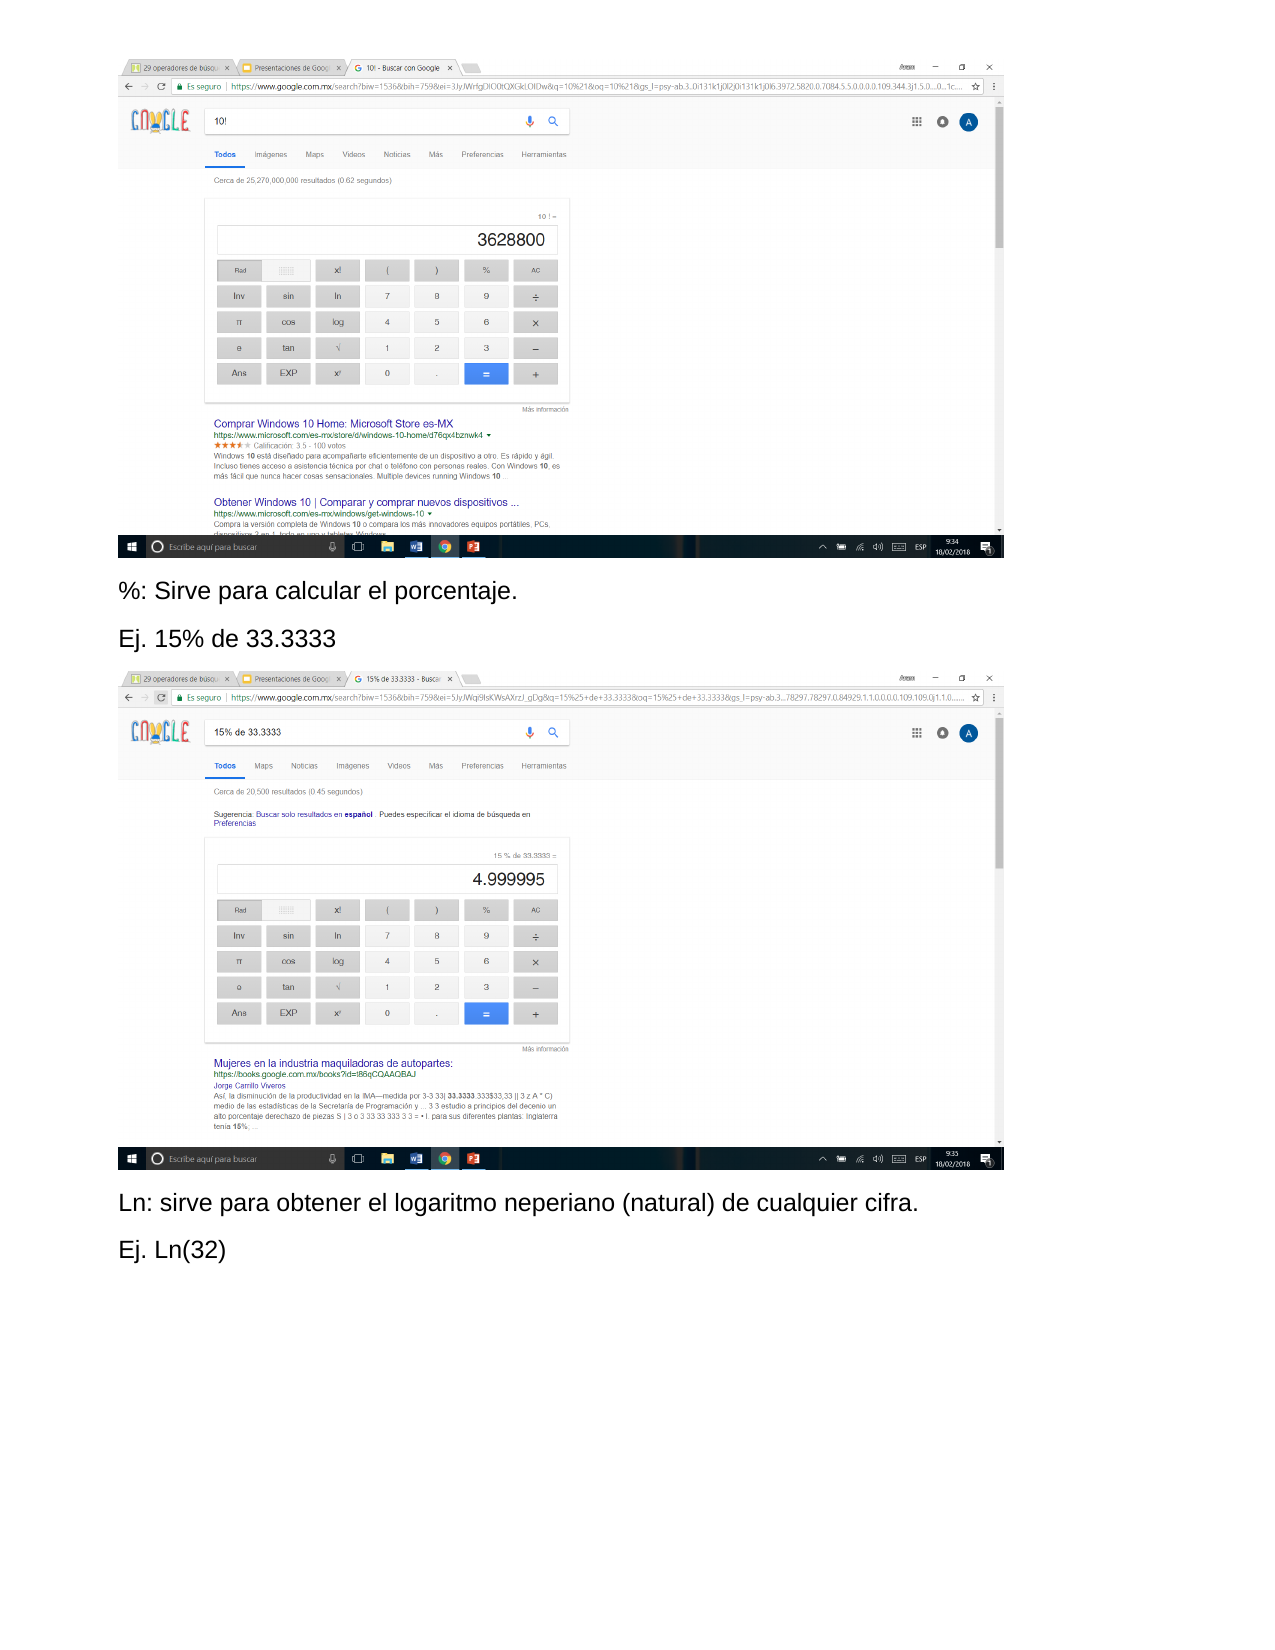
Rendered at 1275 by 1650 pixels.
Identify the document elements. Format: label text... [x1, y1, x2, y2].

text Ln: sirve para obtener el logaritmo neperiano (natural) de cualquier cifra. [118, 1188, 1205, 1217]
text Ej. 15% de 33.3333 [118, 623, 1205, 652]
text %: Sirve para calcular el porcentaje. [118, 576, 1205, 605]
text Ej. Ln(32) [118, 1235, 1205, 1264]
